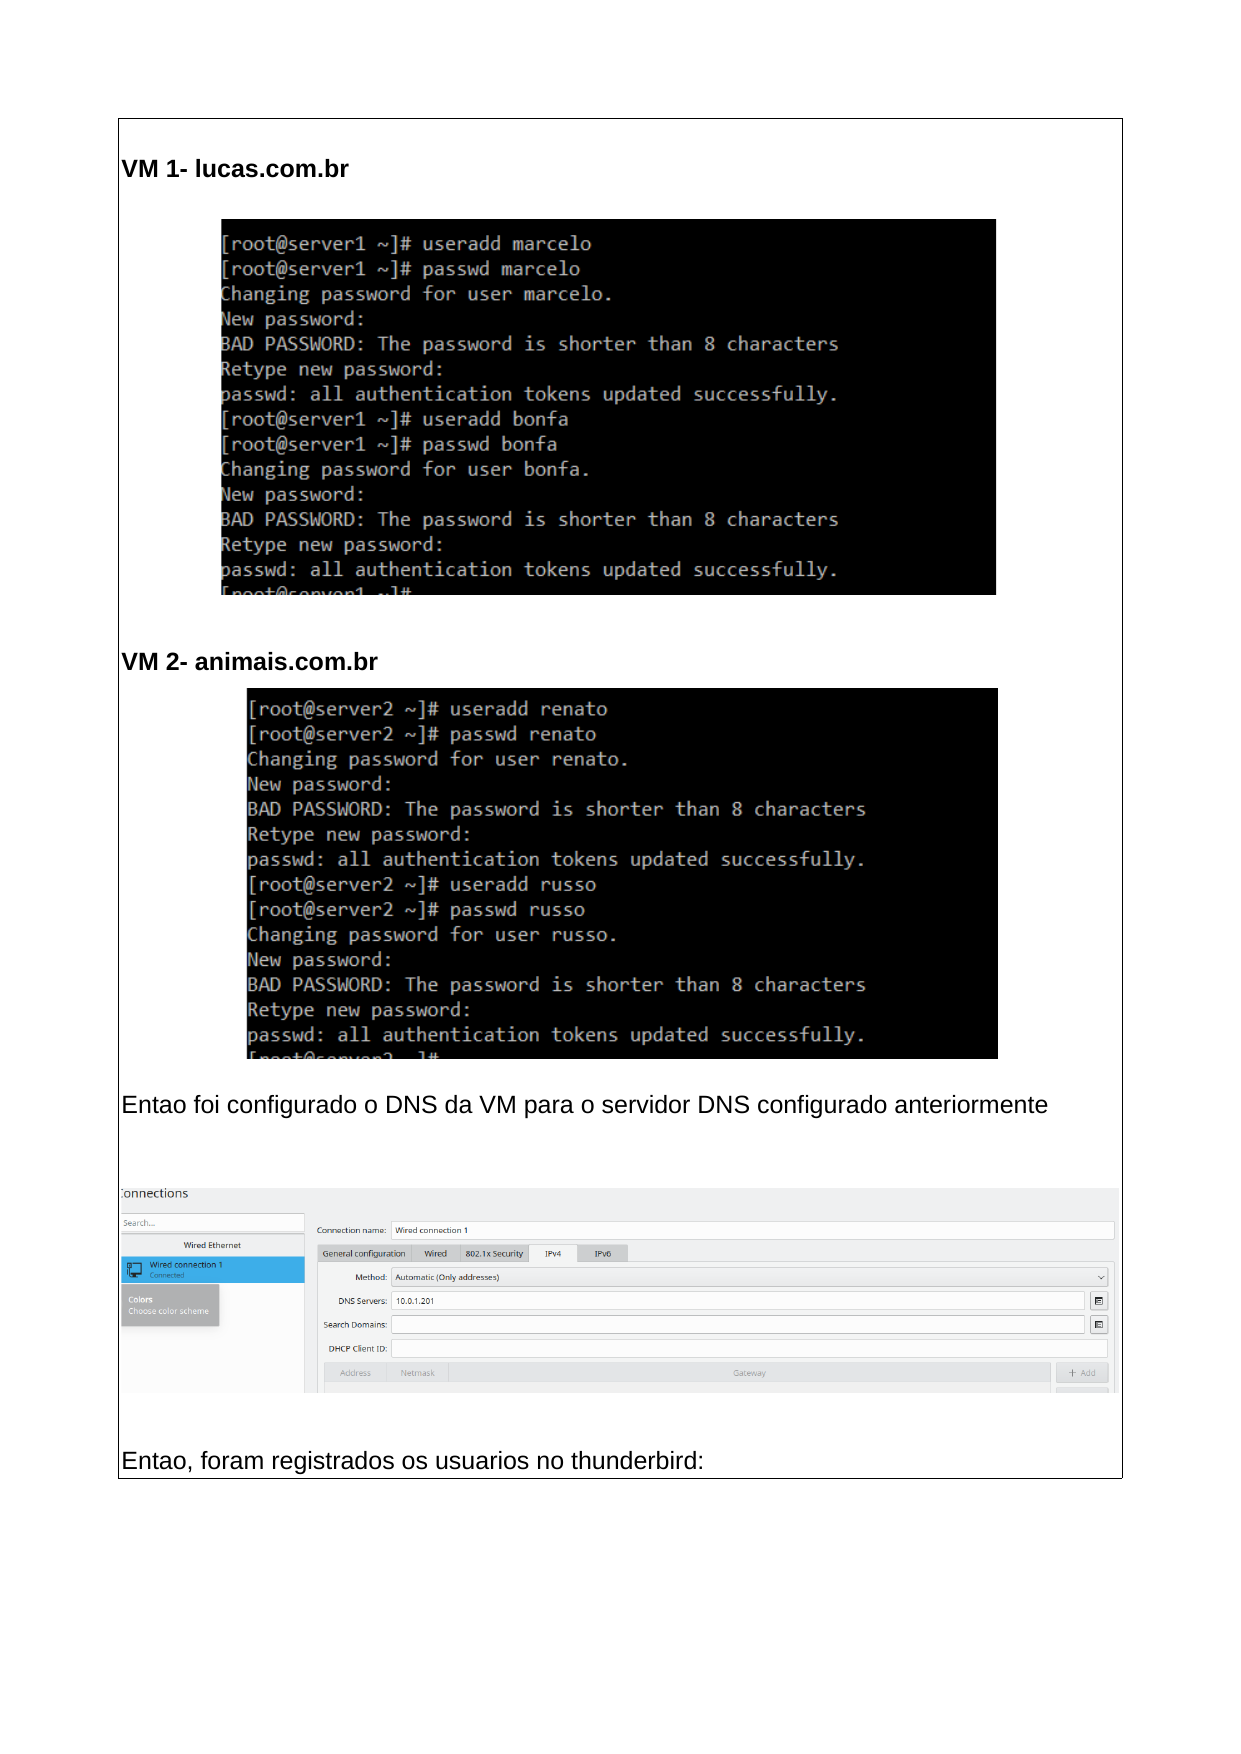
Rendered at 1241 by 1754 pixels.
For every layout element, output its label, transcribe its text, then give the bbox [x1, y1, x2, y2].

picture [121, 1188, 1119, 1393]
picture [246, 688, 998, 1059]
text Entao, foram registrados os usuarios no thunderbird: [119, 1443, 1122, 1478]
text VM 2- animais.com.br [119, 644, 1122, 676]
text Entao foi configurado o DNS da VM para o servidor DNS configurado anteriormente [119, 1087, 1122, 1119]
text VM 1- lucas.com.br [119, 119, 1122, 183]
picture [221, 219, 997, 595]
